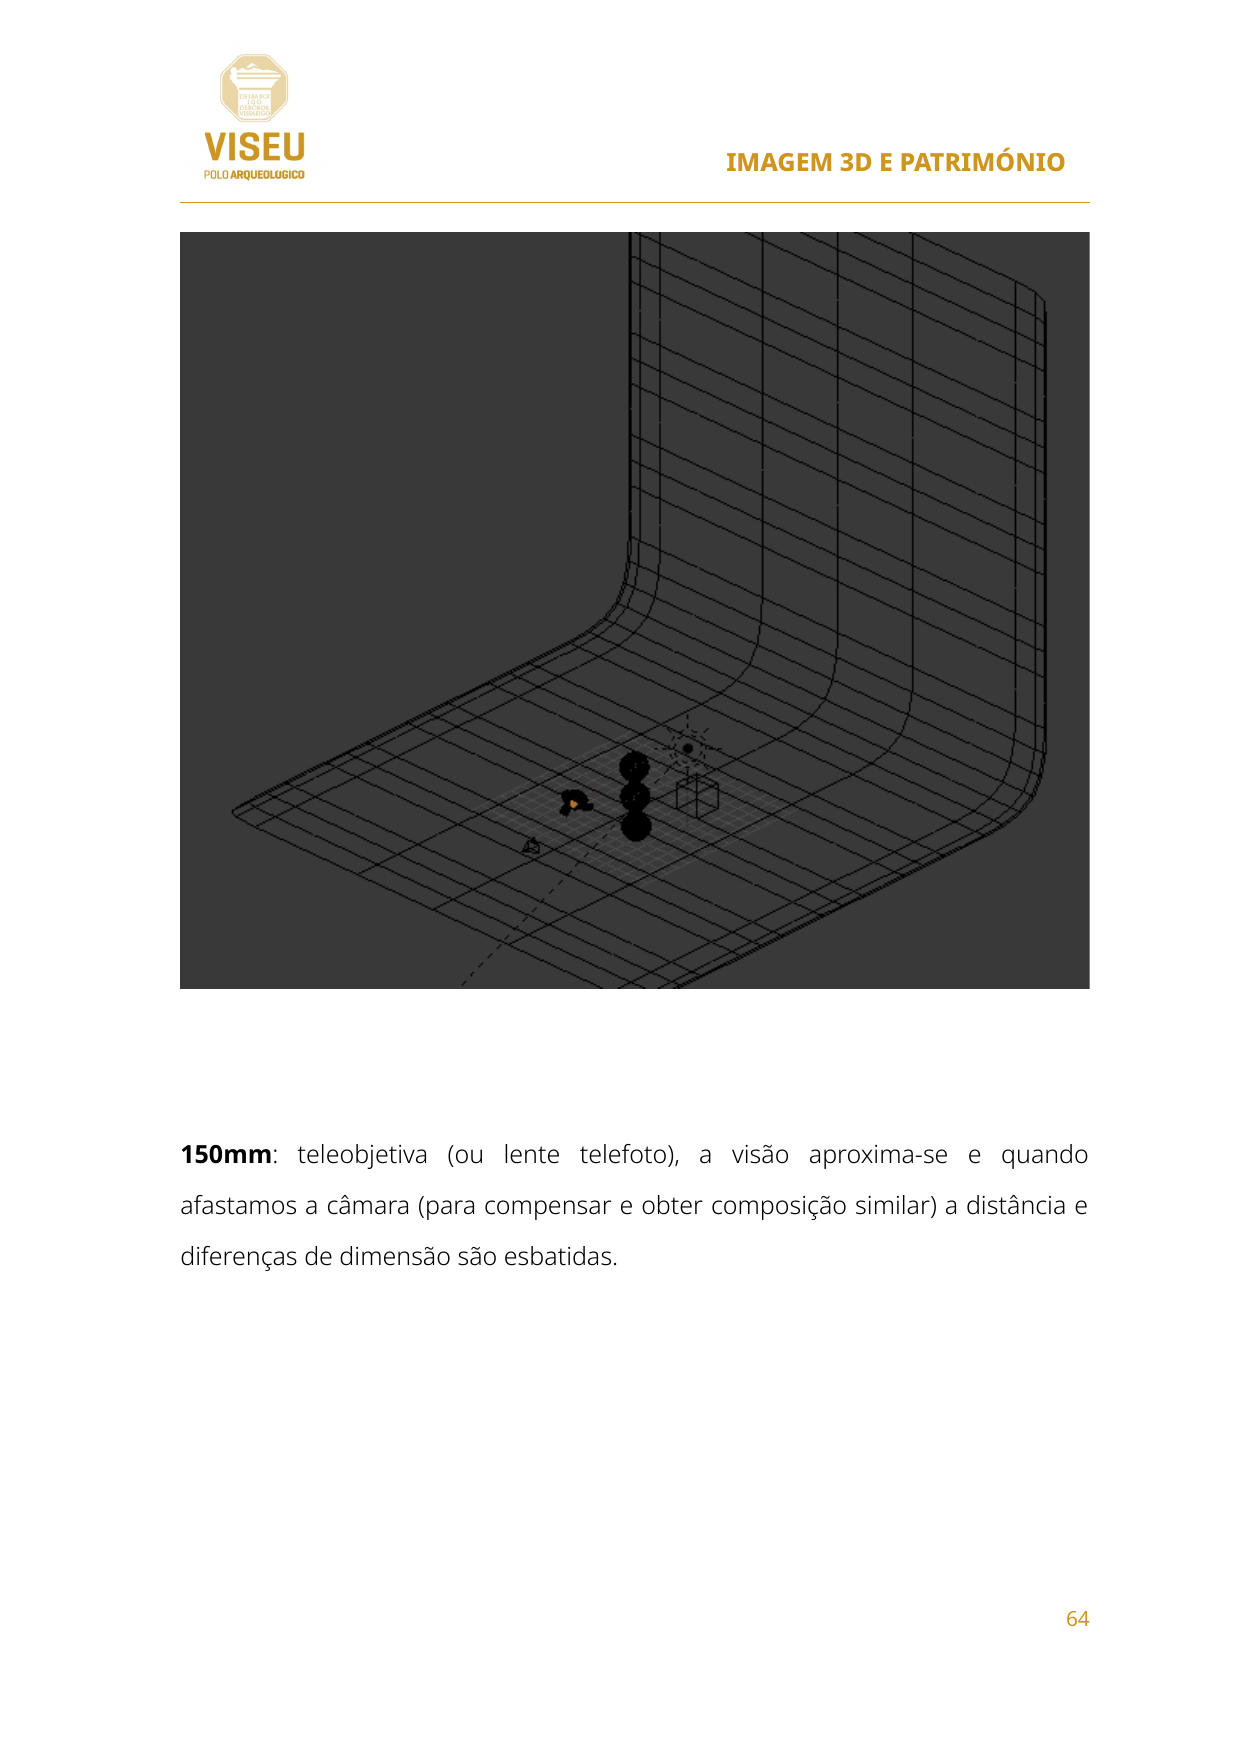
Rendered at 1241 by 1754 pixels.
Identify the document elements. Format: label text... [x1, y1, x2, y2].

picture [180, 232, 1090, 989]
text 150mm: teleobjetiva (ou lente telefoto), a visão aproxima-se e quando afastamos a câmara (para compensar e obter composição similar) a distância e diferenças de dimensão são esbatidas. [180, 1137, 1090, 1273]
